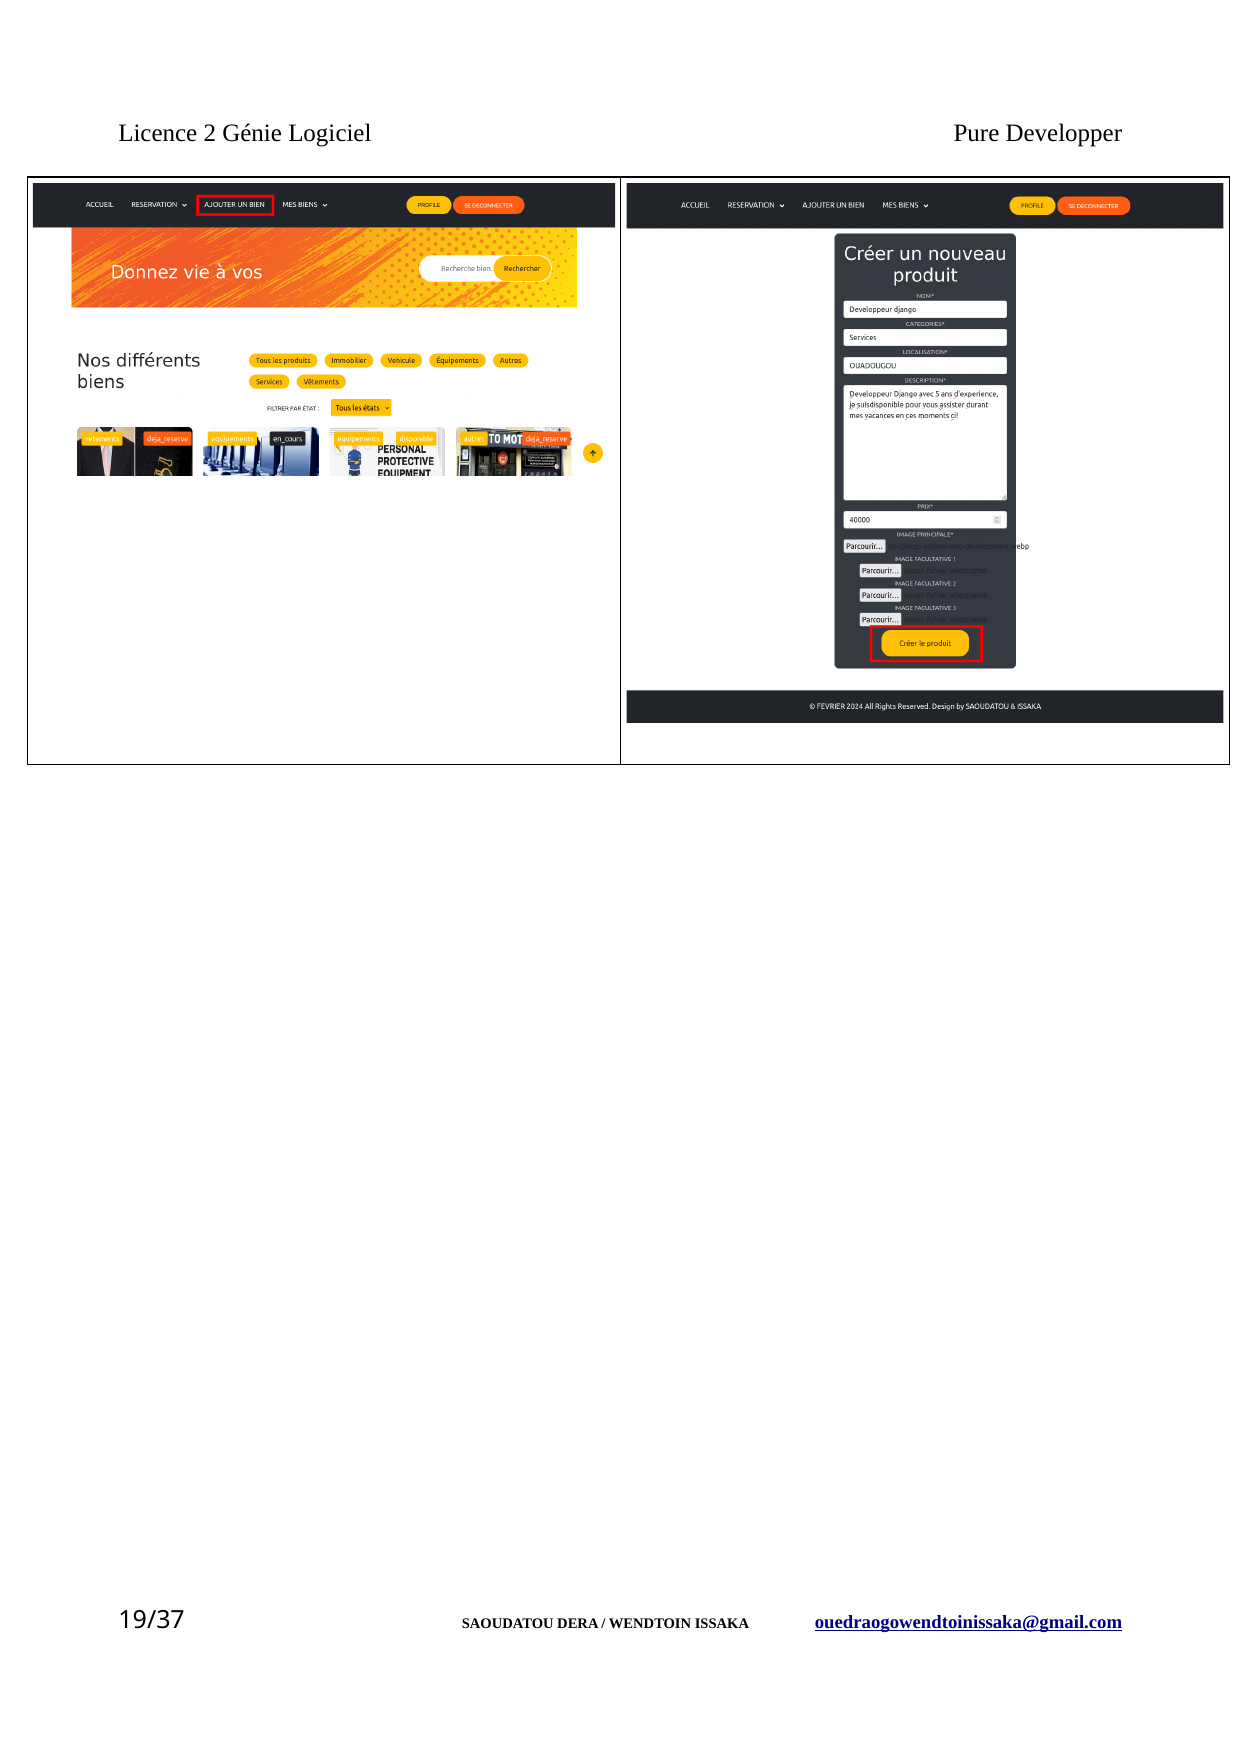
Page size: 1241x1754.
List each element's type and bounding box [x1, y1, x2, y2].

picture [626, 183, 1224, 730]
picture [32, 183, 615, 476]
table_cell [28, 178, 620, 764]
table_cell [621, 178, 1229, 764]
